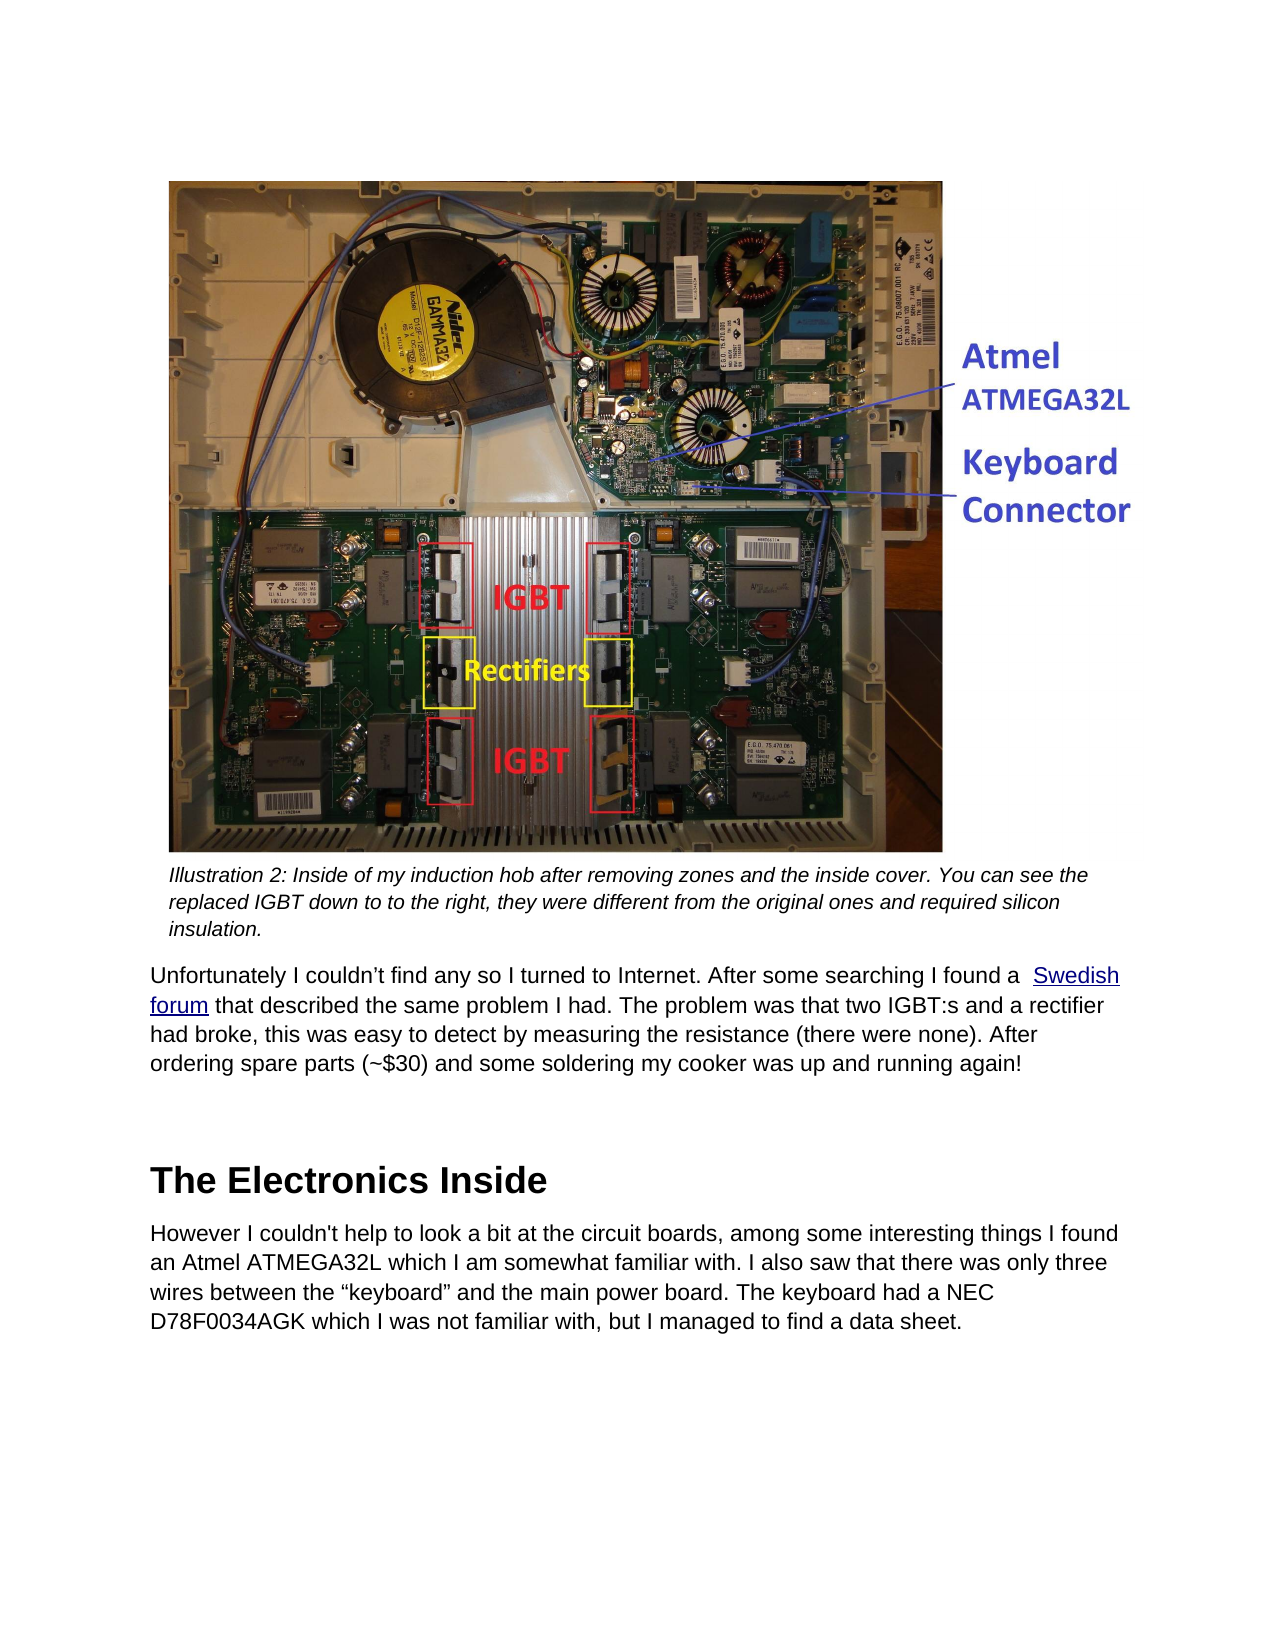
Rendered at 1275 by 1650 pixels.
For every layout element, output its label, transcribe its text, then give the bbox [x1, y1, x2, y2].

text However I couldn't help to look a bit at the circuit boards, among some interesting things I found an Atmel ATMEGA32L which I am somewhat familiar with. I also saw that there was only three wires between the “keyboard” and the main power board. The keyboard had a NEC D78F0034AGK which I was not familiar with, but I managed to find a data sheet. [150, 1221, 1125, 1334]
picture [168, 181, 1144, 861]
subtitle The Electronics Inside [150, 1160, 1125, 1202]
text Illustration 2: Inside of my induction hob after removing zones and the inside cover. You can see the replaced IGBT down to to the right, they were different from the original ones and required silicon insulation. [169, 861, 1144, 941]
text Unfortunately I couldn’t find any so I turned to Internet. After some searching I found a Swedish forum that described the same problem I had. The problem was that two IGBT:s and a rectifier had broke, this was easy to detect by measuring the resistance (there were none). After ordering spare parts (~$30) and some soldering my cooker was up and running again! [150, 963, 1125, 1077]
